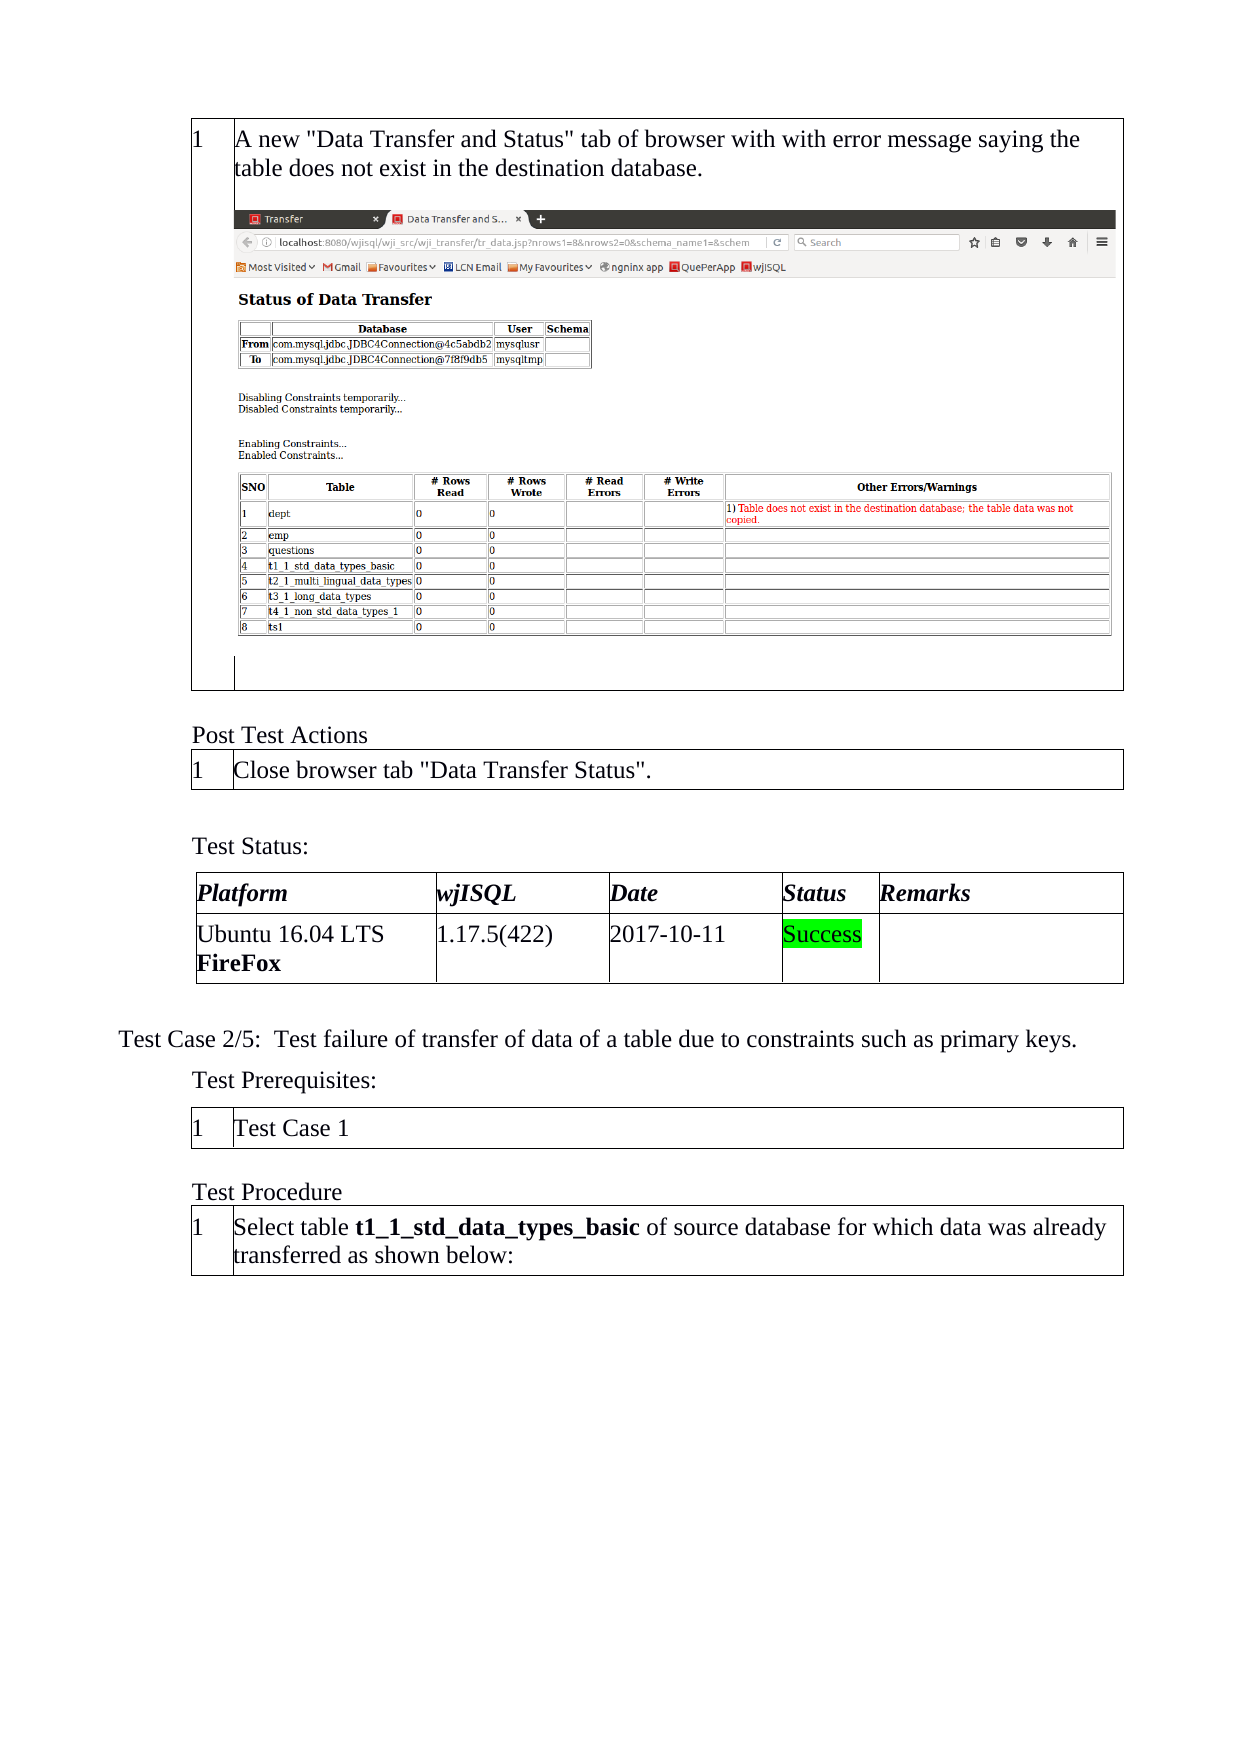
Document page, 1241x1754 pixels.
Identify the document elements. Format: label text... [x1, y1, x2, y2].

text Test Procedure [118, 1177, 1122, 1205]
table_header Date [610, 873, 782, 913]
table_header Status [783, 873, 879, 913]
table_header 1 [192, 1206, 233, 1275]
text Post Test Actions [118, 720, 1122, 748]
picture [233, 210, 1116, 656]
table_cell [880, 914, 1123, 982]
table_cell Ubuntu 16.04 LTS FireFox [197, 914, 436, 982]
table_cell 1.17.5(422) [437, 914, 609, 982]
table_header 1 [192, 119, 234, 690]
table_header Test Case 1 [234, 1108, 1123, 1147]
table_cell 2017-10-11 [610, 914, 782, 982]
table_cell Success [783, 914, 879, 982]
table_header wjISQL [437, 873, 609, 913]
text Test Prerequisites: [118, 1065, 1122, 1094]
table_header 1 [192, 1108, 233, 1147]
text Test Case 2/5: Test failure of transfer of data of a table due to constraints such as primary keys. [118, 1024, 1122, 1053]
table_header A new "Data Transfer and Status" tab of browser with with error message saying the table does not exist in the destination database. [235, 119, 1123, 690]
text Test Status: [118, 831, 1122, 860]
table_header 1 [192, 750, 233, 789]
table_header Select table t1_1_std_data_types_basic of source database for which data was already transferred as shown below: [234, 1206, 1123, 1275]
table_header Remarks [880, 873, 1123, 913]
table_header Close browser tab "Data Transfer Status". [234, 750, 1123, 789]
table_header Platform [197, 873, 436, 913]
